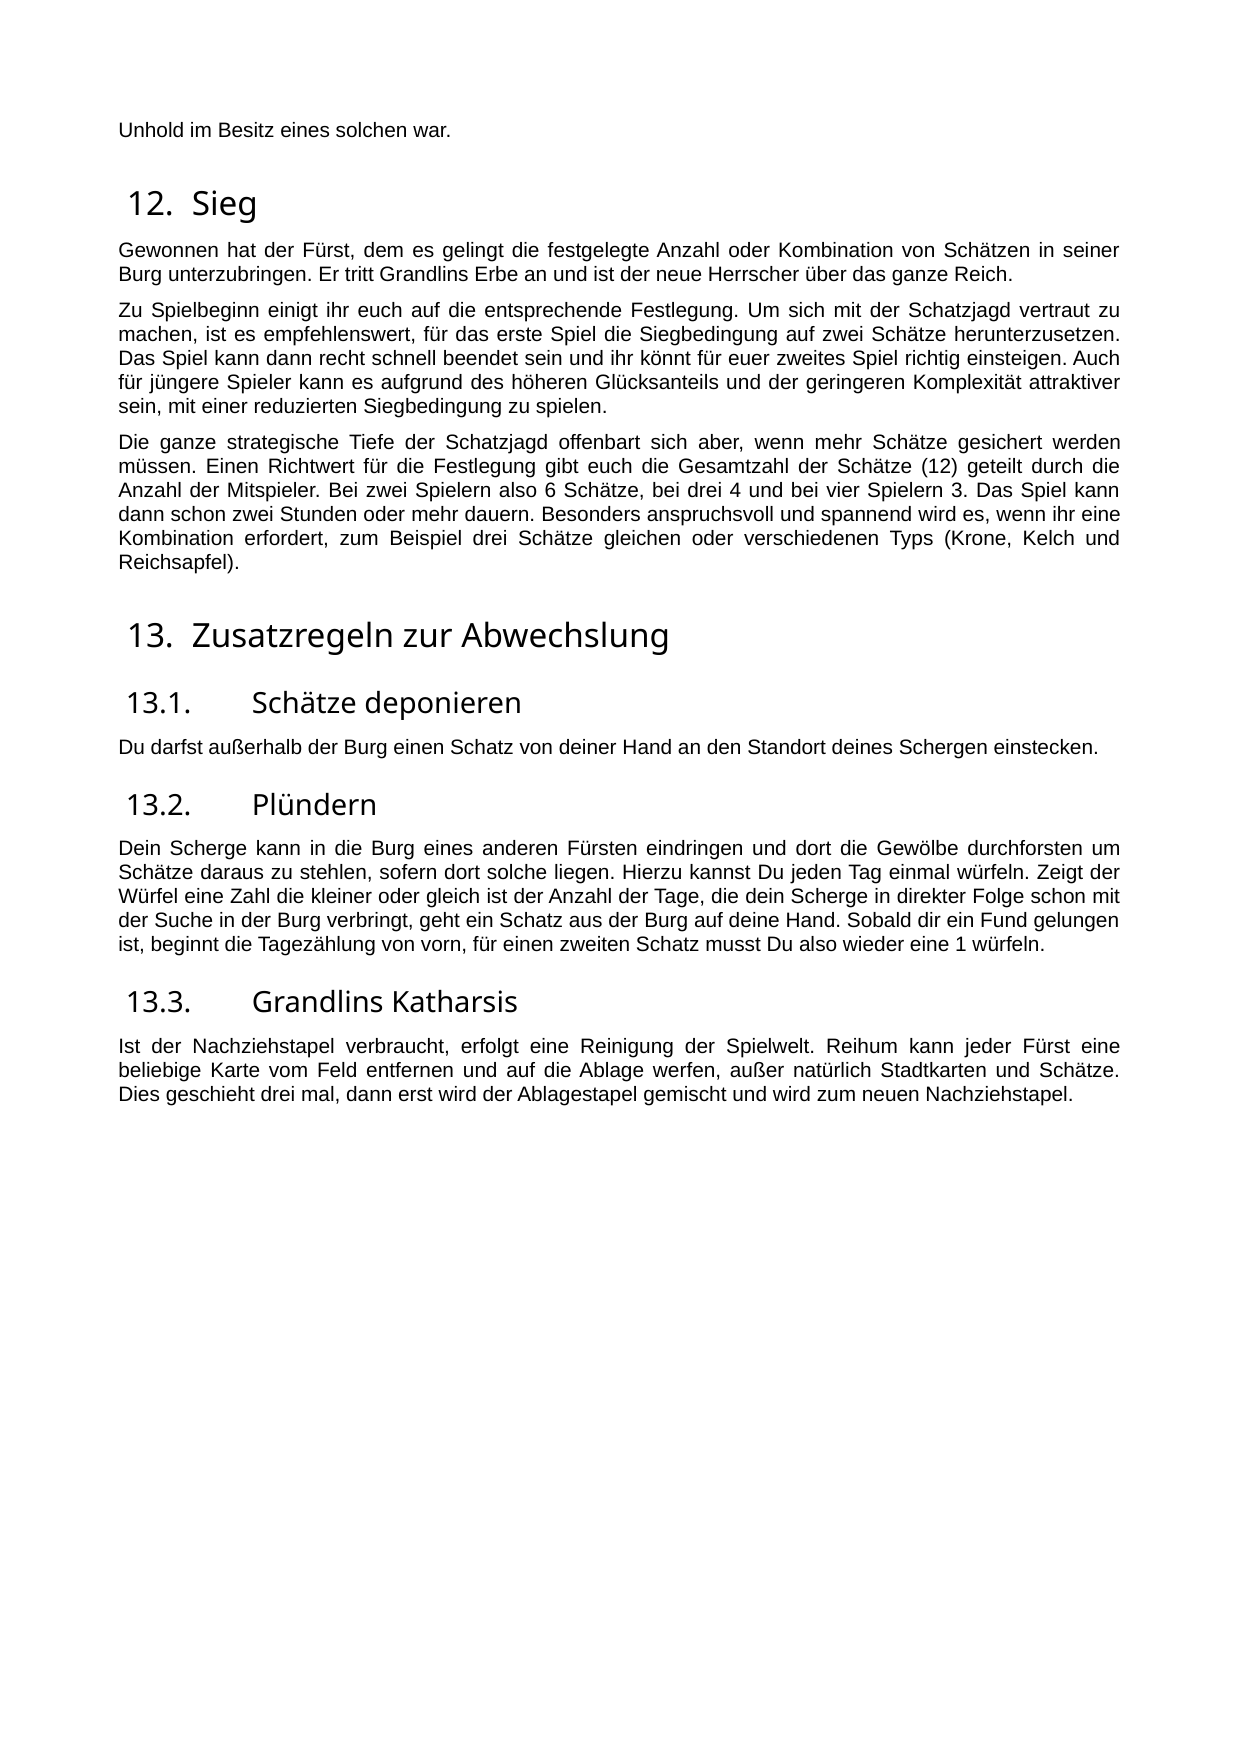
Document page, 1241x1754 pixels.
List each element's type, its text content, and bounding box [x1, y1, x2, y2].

text Ist der Nachziehstapel verbraucht, erfolgt eine Reinigung der Spielwelt. Reihum kann jeder Fürst eine beliebige Karte vom Feld entfernen und auf die Ablage werfen, außer natürlich Stadtkarten und Schätze. Dies geschieht drei mal, dann erst wird der Ablagestapel gemischt und wird zum neuen Nachziehstapel. [118, 1033, 1122, 1105]
subtitle Grandlins Katharsis [118, 981, 1122, 1021]
subtitle Sieg [118, 179, 1122, 225]
text Unhold im Besitz eines solchen war. [118, 118, 1122, 142]
text Zu Spielbeginn einigt ihr euch auf die entsprechende Festlegung. Um sich mit der Schatzjagd vertraut zu machen, ist es empfehlenswert, für das erste Spiel die Siegbedingung auf zwei Schätze herunterzusetzen. Das Spiel kann dann recht schnell beendet sein und ihr könnt für euer zweites Spiel richtig einsteigen. Auch für jüngere Spieler kann es aufgrund des höheren Glücksanteils und der geringeren Komplexität attraktiver sein, mit einer reduzierten Siegbedingung zu spielen. [118, 298, 1122, 418]
subtitle Plündern [118, 784, 1122, 824]
subtitle Zusatzregeln zur Abwechslung [118, 611, 1122, 657]
subtitle Schätze deponieren [118, 682, 1122, 722]
text Die ganze strategische Tiefe der Schatzjagd offenbart sich aber, wenn mehr Schätze gesichert werden müssen. Einen Richtwert für die Festlegung gibt euch die Gesamtzahl der Schätze (12) geteilt durch die Anzahl der Mitspieler. Bei zwei Spielern also 6 Schätze, bei drei 4 und bei vier Spielern 3. Das Spiel kann dann schon zwei Stunden oder mehr dauern. Besonders anspruchsvoll und spannend wird es, wenn ihr eine Kombination erfordert, zum Beispiel drei Schätze gleichen oder verschiedenen Typs (Krone, Kelch und Reichsapfel). [118, 430, 1122, 574]
text Gewonnen hat der Fürst, dem es gelingt die festgelegte Anzahl oder Kombination von Schätzen in seiner Burg unterzubringen. Er tritt Grandlins Erbe an und ist der neue Herrscher über das ganze Reich. [118, 237, 1122, 285]
text Du darfst außerhalb der Burg einen Schatz von deiner Hand an den Standort deines Schergen einstecken. [118, 734, 1122, 758]
text Dein Scherge kann in die Burg eines anderen Fürsten eindringen und dort die Gewölbe durchforsten um Schätze daraus zu stehlen, sofern dort solche liegen. Hierzu kannst Du jeden Tag einmal würfeln. Zeigt der Würfel eine Zahl die kleiner oder gleich ist der Anzahl der Tage, die dein Scherge in direkter Folge schon mit der Suche in der Burg verbringt, geht ein Schatz aus der Burg auf deine Hand. Sobald dir ein Fund gelungen ist, beginnt die Tagezählung von vorn, für einen zweiten Schatz musst Du also wieder eine 1 würfeln. [118, 836, 1122, 956]
